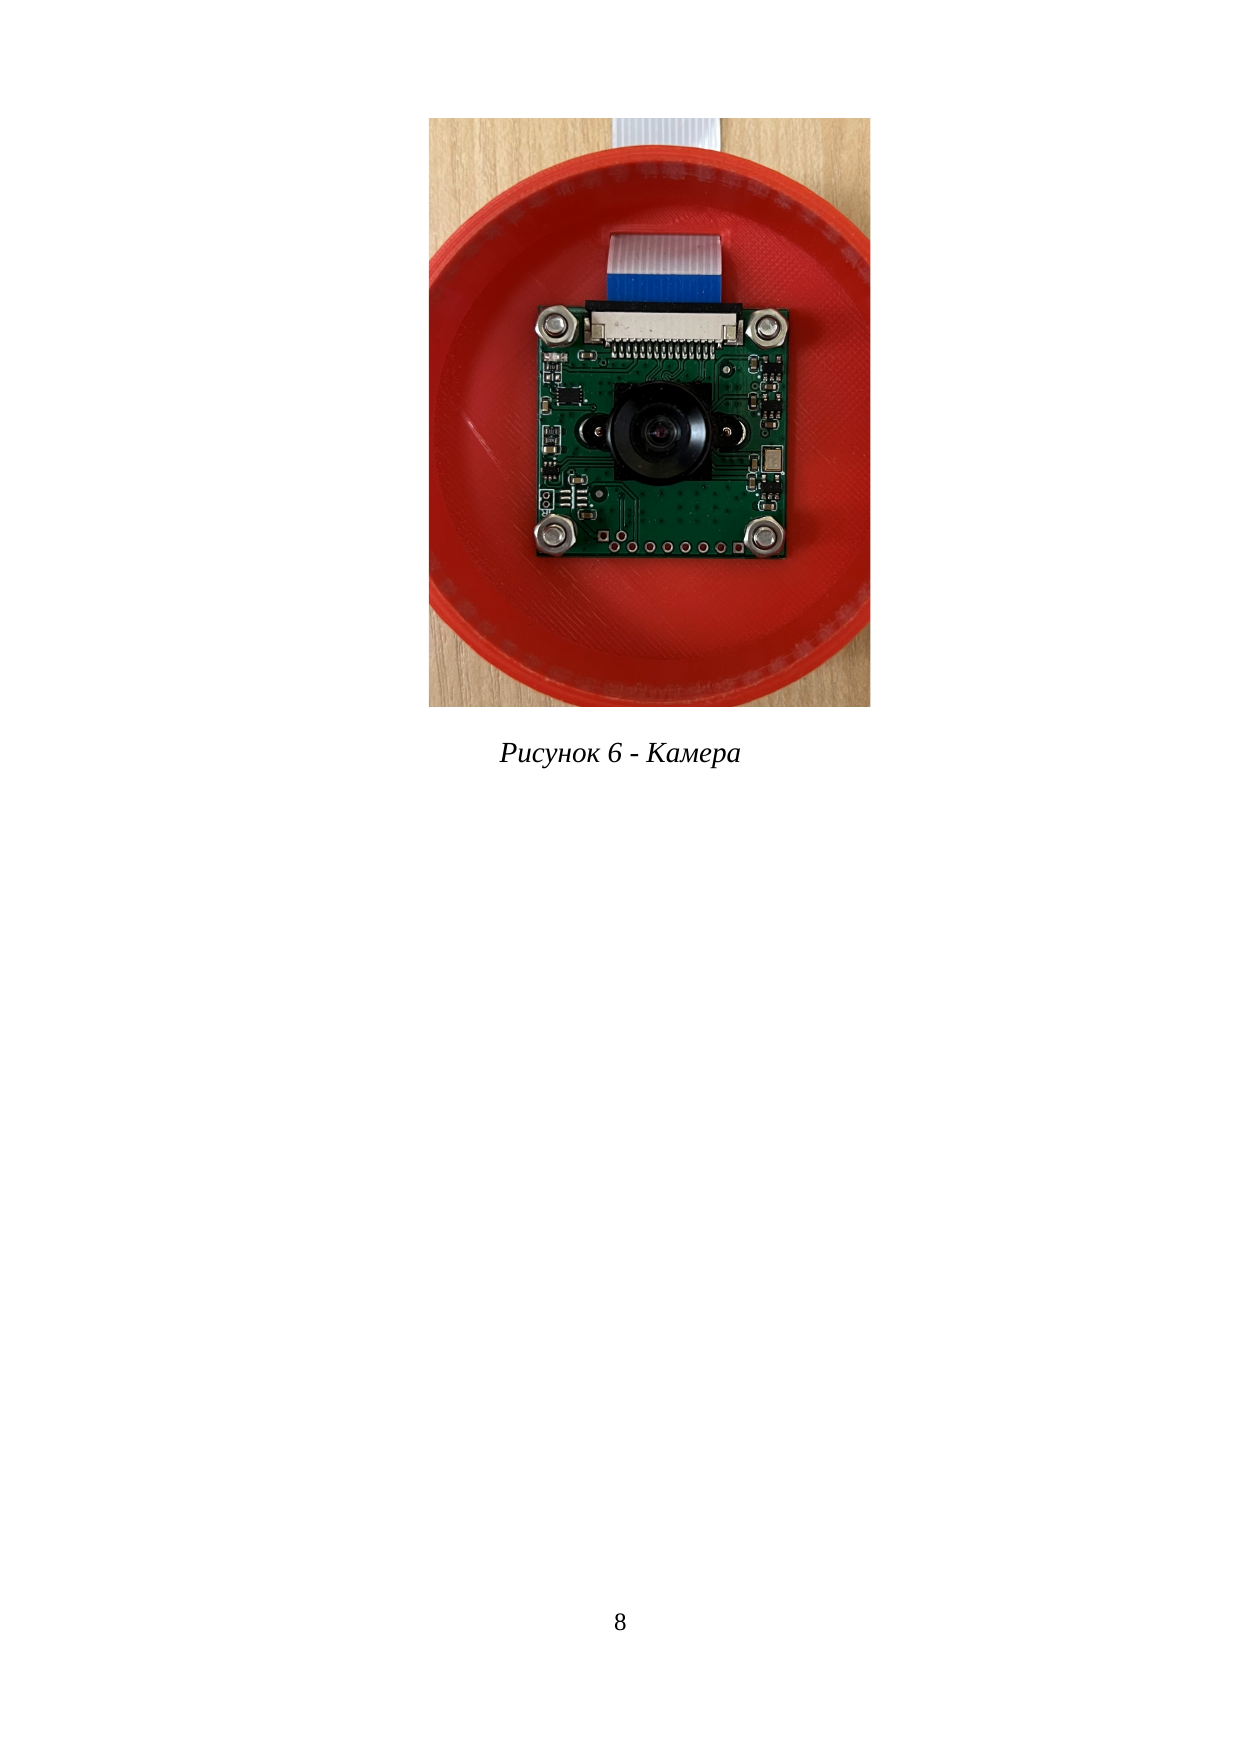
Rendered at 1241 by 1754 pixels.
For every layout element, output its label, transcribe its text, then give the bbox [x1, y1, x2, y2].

text Рисунок 6 - Камера [118, 735, 1122, 769]
picture [428, 118, 871, 707]
